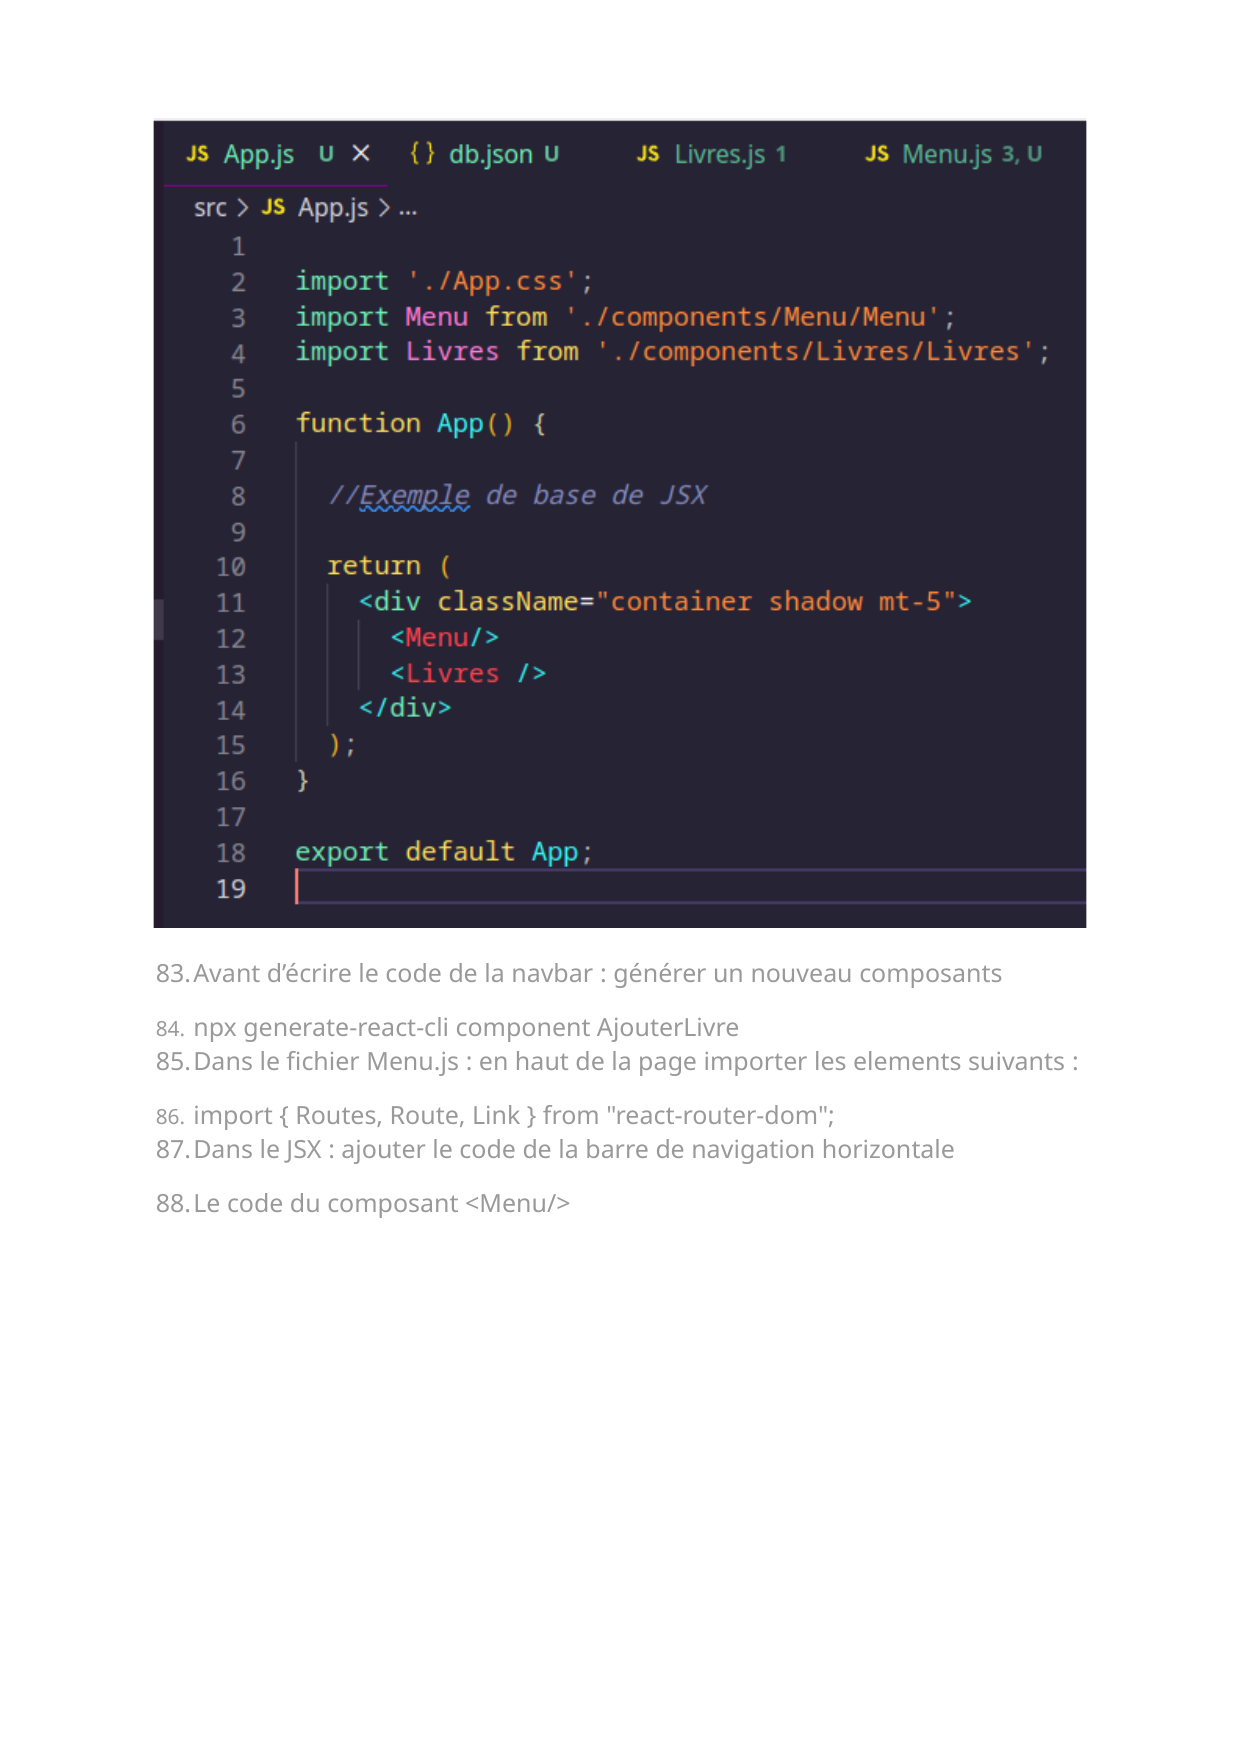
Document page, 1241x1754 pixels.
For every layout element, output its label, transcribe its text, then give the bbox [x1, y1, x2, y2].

list Dans le fichier Menu.js : en haut de la page importer les elements suivants : [156, 1044, 1122, 1078]
picture [153, 118, 1087, 928]
list import { Routes, Route, Link } from "react-router-dom"; [156, 1097, 1122, 1131]
list npx generate-react-cli component AjouterLivre [156, 1009, 1122, 1044]
list Dans le JSX : ajouter le code de la barre de navigation horizontale [156, 1131, 1122, 1166]
list Le code du composant <Menu/> [156, 1185, 1122, 1219]
list Avant d’écrire le code de la navbar : générer un nouveau composants [156, 956, 1122, 990]
